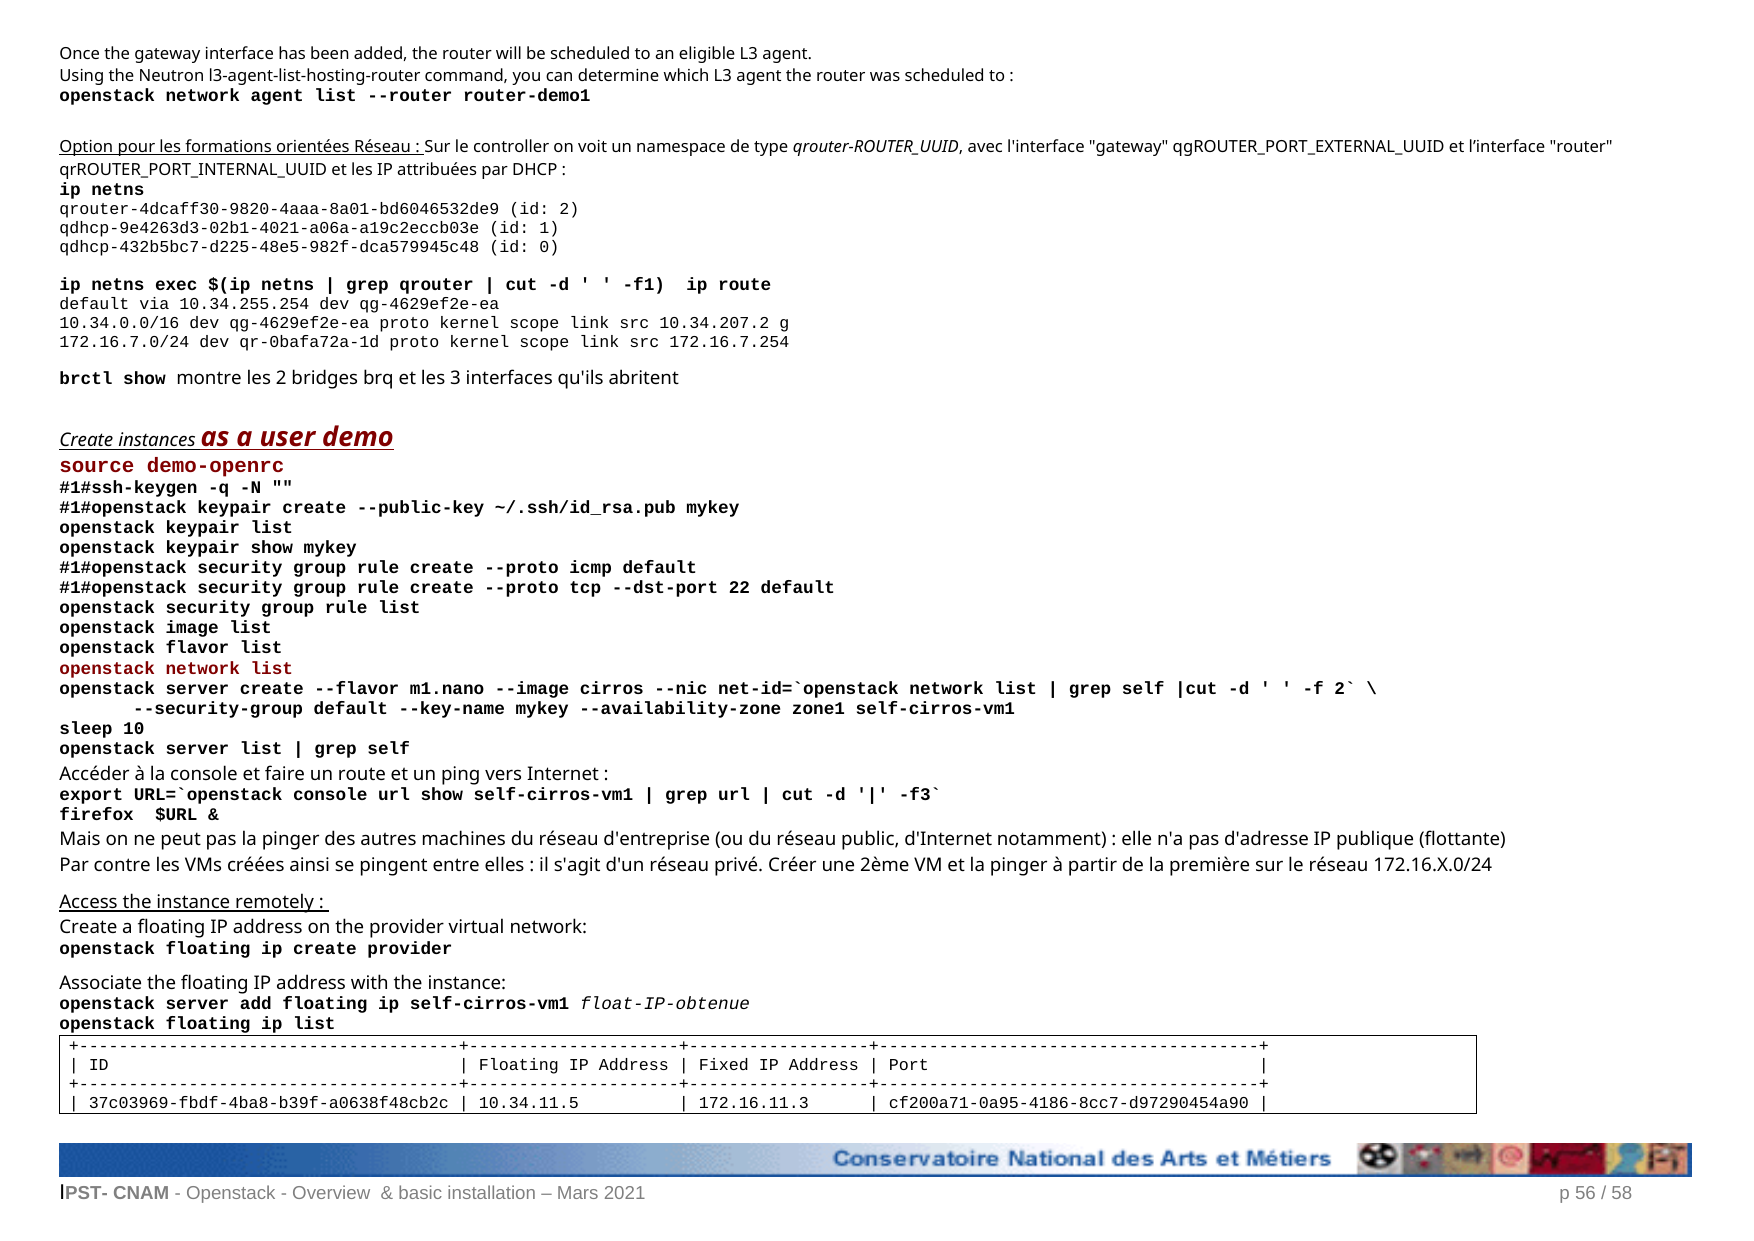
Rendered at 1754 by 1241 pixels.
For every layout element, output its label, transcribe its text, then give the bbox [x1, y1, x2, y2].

text 172.16.7.0/24 dev qr-0bafa72a-1d proto kernel scope link src 172.16.7.254 [59, 334, 1695, 352]
text openstack floating ip create provider [59, 939, 1695, 959]
text qrouter-4dcaff30-9820-4aaa-8a01-bd6046532de9 (id: 2) [59, 200, 1695, 219]
text 10.34.0.0/16 dev qg-4629ef2e-ea proto kernel scope link src 10.34.207.2 g [59, 315, 1695, 334]
text +--------------------------------------+---------------------+------------------+--------------------------------------+ [60, 1072, 1476, 1091]
text Access the instance remotely : [59, 888, 1695, 914]
text Option pour les formations orientées Réseau : Sur le controller on voit un namespace de type qrouter-ROUTER_UUID, avec l'interface "gateway" qgROUTER_PORT_EXTERNAL_UUID et l’interface "router" qrROUTER_PORT_INTERNAL_UUID et les IP attribuées par DHCP : [59, 135, 1695, 180]
text sleep 10 [59, 719, 1695, 740]
text #1#openstack security group rule create --proto icmp default [59, 559, 1695, 579]
text openstack server list | grep self [59, 740, 1695, 760]
text firefox $URL & [59, 805, 1695, 826]
text +--------------------------------------+---------------------+------------------+--------------------------------------+ [60, 1036, 1476, 1053]
text Associate the floating IP address with the instance: [59, 969, 1695, 994]
text openstack image list [59, 619, 1695, 639]
text --security-group default --key-name mykey --availability-zone zone1 self-cirros-vm1 [133, 699, 1695, 719]
text openstack flavor list [59, 639, 1695, 659]
text brctl show montre les 2 bridges brq et les 3 interfaces qu'ils abritent [59, 364, 1695, 390]
text Accéder à la console et faire un route et un ping vers Internet : [59, 760, 1695, 785]
text openstack network list [59, 659, 1695, 679]
text ip netns [59, 180, 1695, 200]
text ip netns exec $(ip netns | grep qrouter | cut -d ' ' -f1) ip route [59, 276, 1695, 296]
text openstack network agent list --router router-demo1 [59, 87, 1695, 107]
text default via 10.34.255.254 dev qg-4629ef2e-ea [59, 296, 1695, 315]
text Create a floating IP address on the provider virtual network: [59, 914, 1695, 939]
text | ID | Floating IP Address | Fixed IP Address | Port | [60, 1053, 1476, 1072]
text qdhcp-432b5bc7-d225-48e5-982f-dca579945c48 (id: 0) [59, 238, 1695, 257]
text openstack keypair show mykey [59, 539, 1695, 559]
text Mais on ne peut pas la pinger des autres machines du réseau d'entreprise (ou du réseau public, d'Internet notamment) : elle n'a pas d'adresse IP publique (flottante) [59, 826, 1695, 851]
text qdhcp-9e4263d3-02b1-4021-a06a-a19c2eccb03e (id: 1) [59, 219, 1695, 238]
text openstack server add floating ip self-cirros-vm1 float-IP-obtenue [59, 994, 1695, 1014]
text Once the gateway interface has been added, the router will be scheduled to an eligible L3 agent. [59, 41, 1695, 64]
text Using the Neutron l3-agent-list-hosting-router command, you can determine which L3 agent the router was scheduled to : [59, 64, 1695, 87]
text Create instances as a user demo [59, 418, 1695, 455]
text #1#openstack security group rule create --proto tcp --dst-port 22 default [59, 579, 1695, 599]
text openstack security group rule list [59, 599, 1695, 619]
text openstack floating ip list [59, 1014, 1695, 1035]
text openstack server create --flavor m1.nano --image cirros --nic net-id=`openstack network list | grep self |cut -d ' ' -f 2` \ [59, 679, 1695, 699]
text openstack keypair list [59, 518, 1695, 539]
text #1#ssh-keygen -q -N "" [59, 478, 1695, 498]
text | 37c03969-fbdf-4ba8-b39f-a0638f48cb2c | 10.34.11.5 | 172.16.11.3 | cf200a71-0a95-4186-8cc7-d97290454a90 | [60, 1091, 1476, 1113]
text #1#openstack keypair create --public-key ~/.ssh/id_rsa.pub mykey [59, 498, 1695, 518]
text source demo-openrc [59, 455, 1695, 478]
text export URL=`openstack console url show self-cirros-vm1 | grep url | cut -d '|' -f3` [59, 785, 1695, 805]
text Par contre les VMs créées ainsi se pingent entre elles : il s'agit d'un réseau privé. Créer une 2ème VM et la pinger à partir de la première sur le réseau 172.16.X.0/24 [59, 851, 1695, 877]
